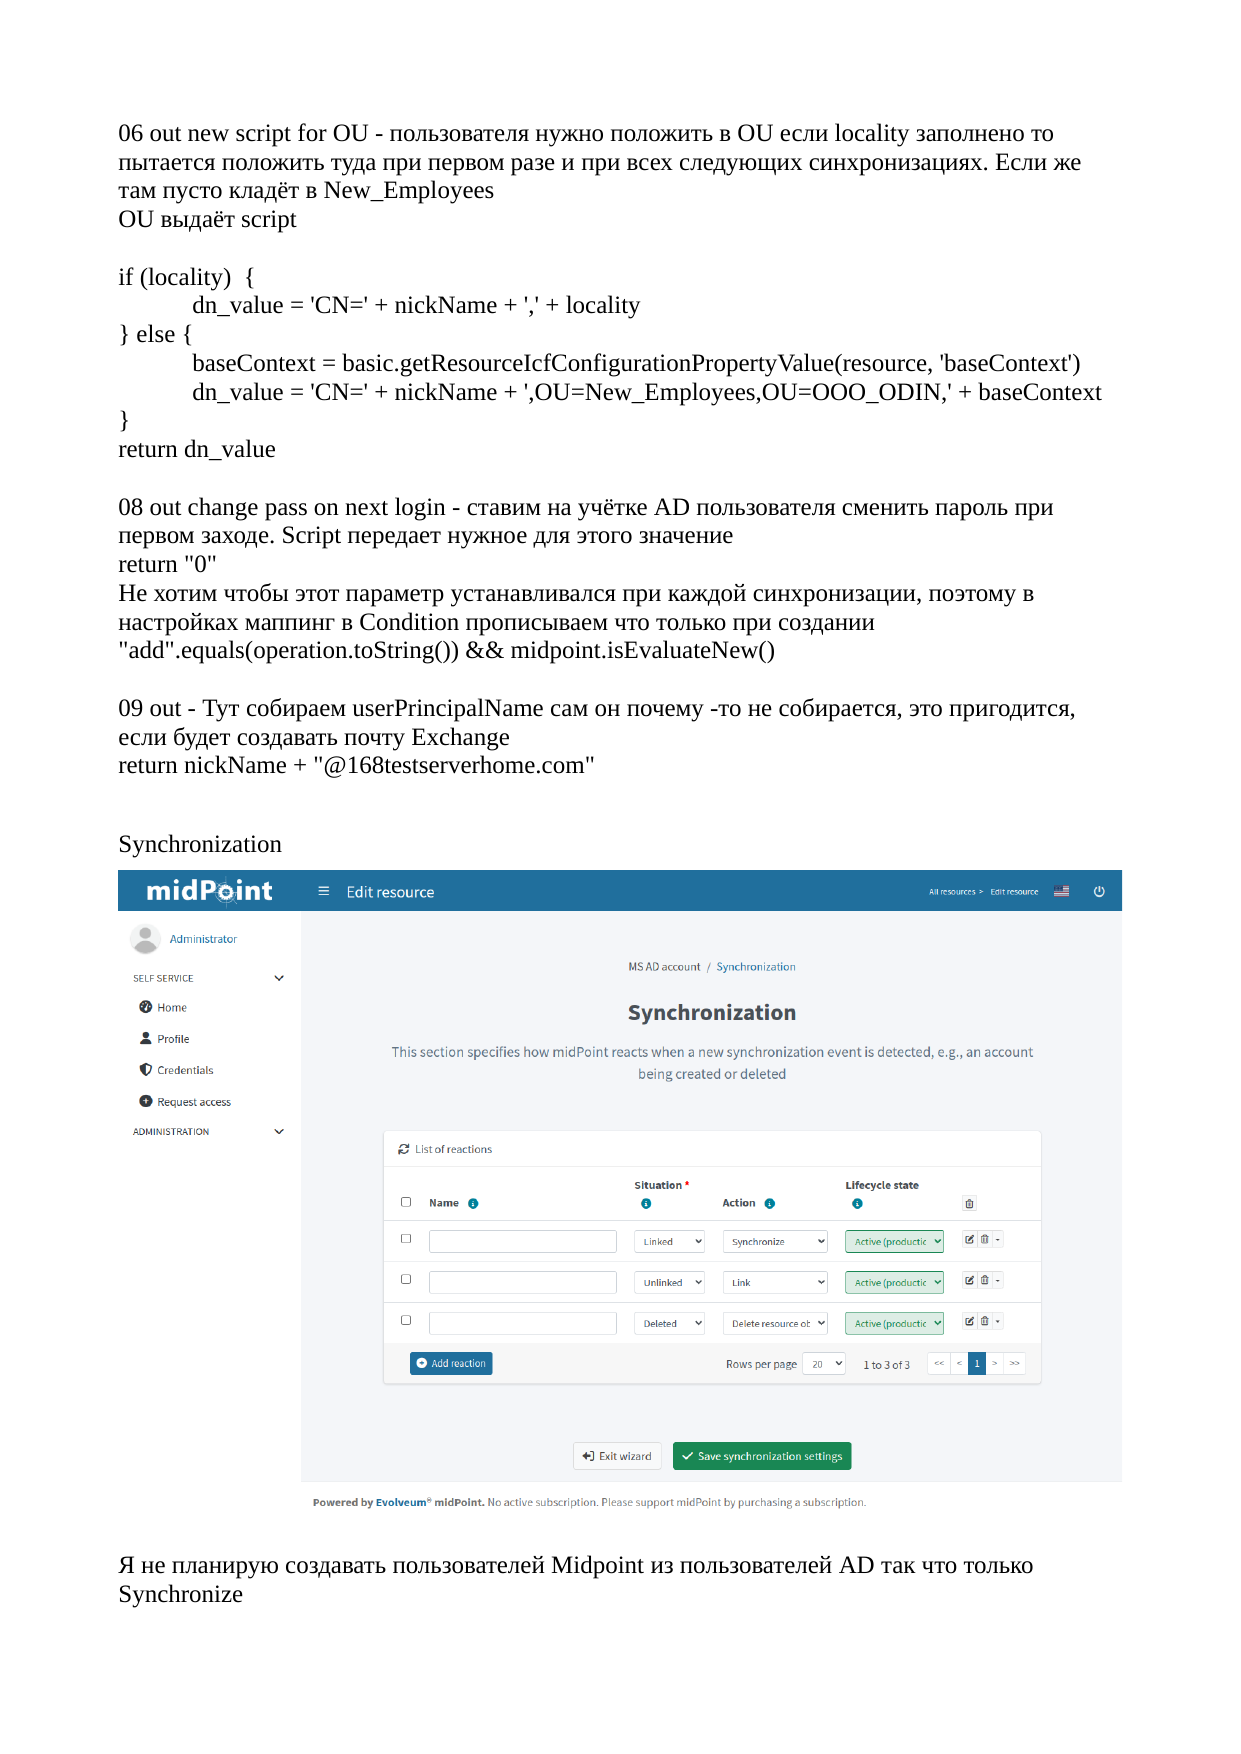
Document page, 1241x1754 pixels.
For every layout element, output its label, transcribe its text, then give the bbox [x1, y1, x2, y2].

text dn_value = 'CN=' + nickName + ',OU=New_Employees,OU=OOO_ODIN,' + baseContext [118, 377, 1122, 406]
text dn_value = 'CN=' + nickName + ',' + locality [118, 291, 1122, 319]
subtitle Synchronization [118, 829, 1122, 858]
text 08 out change pass on next login - ставим на учётке AD пользователя сменить пароль при первом заходе. Script передает нужное для этого значение [118, 492, 1122, 549]
text 06 out new script for OU - пользователя нужно положить в OU если locality заполнено то пытается положить туда при первом разе и при всех следующих синхронизациях. Если же там пусто кладёт в New_Employees [118, 118, 1122, 204]
text Я не планирую создавать пользователей Midpoint из пользователей AD так что только Synchronize [118, 1550, 1122, 1608]
text "add".equals(operation.toString()) && midpoint.isEvaluateNew() [118, 636, 1122, 664]
text if (locality) { [118, 262, 1122, 291]
text Не хотим чтобы этот параметр устанавливался при каждой синхронизации, поэтому в настройках маппинг в Condition прописываем что только при создании [118, 578, 1122, 636]
text } [118, 406, 1122, 434]
text return nickName + "@168testserverhome.com" [118, 751, 1122, 779]
text baseContext = basic.getResourceIcfConfigurationPropertyValue(resource, 'baseContext') [118, 348, 1122, 377]
picture [118, 870, 1123, 1522]
text 09 out - Тут собираем userPrincipalName сам он почему -то не собирается, это пригодится, если будет создавать почту Exchange [118, 693, 1122, 751]
text OU выдаёт script [118, 204, 1122, 233]
text return "0" [118, 549, 1122, 578]
text return dn_value [118, 434, 1122, 463]
text } else { [118, 319, 1122, 348]
